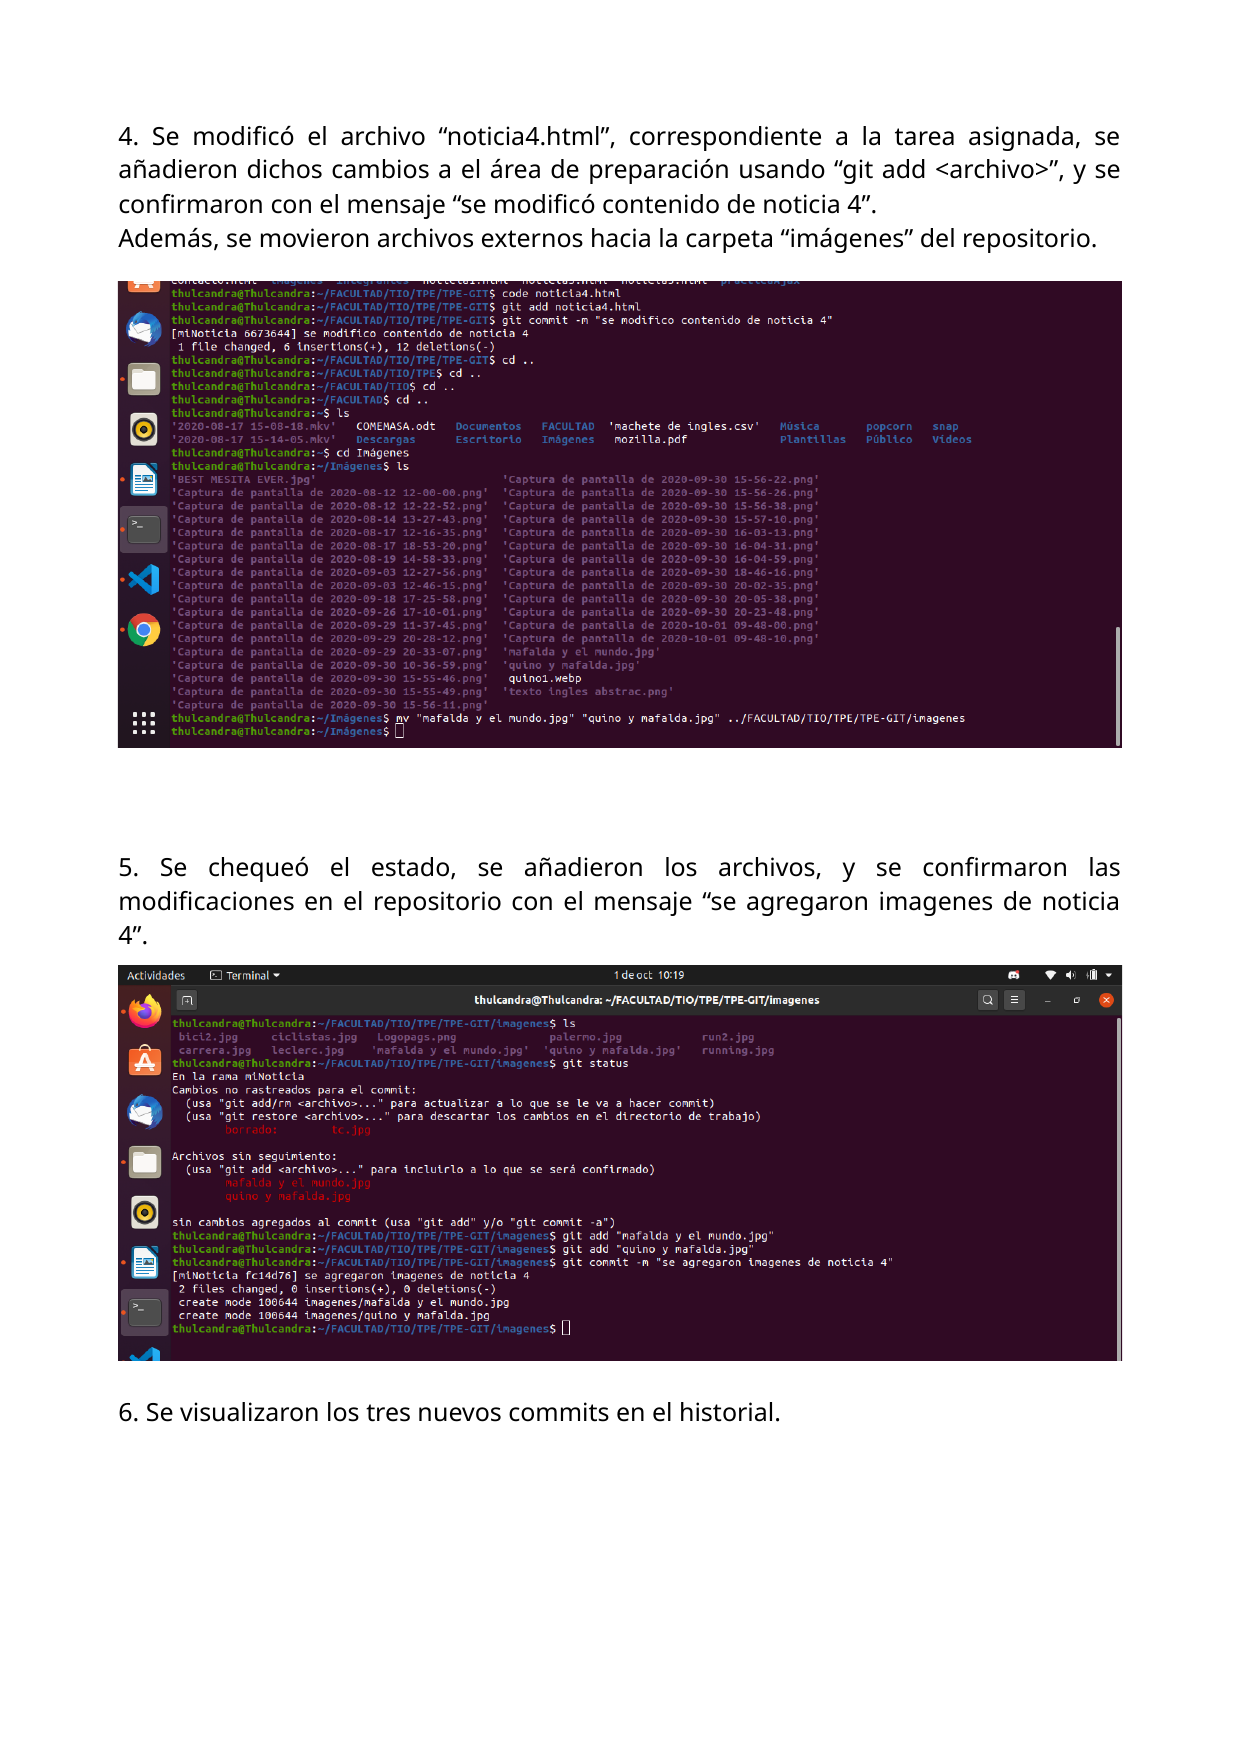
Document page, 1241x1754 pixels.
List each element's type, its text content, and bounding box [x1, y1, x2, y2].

picture [118, 965, 1123, 1361]
text 6. Se visualizaron los tres nuevos commits en el historial. [118, 1394, 1122, 1429]
picture [117, 281, 1122, 748]
text 4. Se modificó el archivo “noticia4.html”, correspondiente a la tarea asignada, se añadieron dichos cambios a el área de preparación usando “git add <archivo>”, y se confirmaron con el mensaje “se modificó contenido de noticia 4”. [118, 118, 1122, 220]
text Además, se movieron archivos externos hacia la carpeta “imágenes” del repositorio. [118, 220, 1122, 254]
text 5. Se chequeó el estado, se añadieron los archivos, y se confirmaron las modificaciones en el repositorio con el mensaje “se agregaron imagenes de noticia 4”. [118, 849, 1122, 952]
